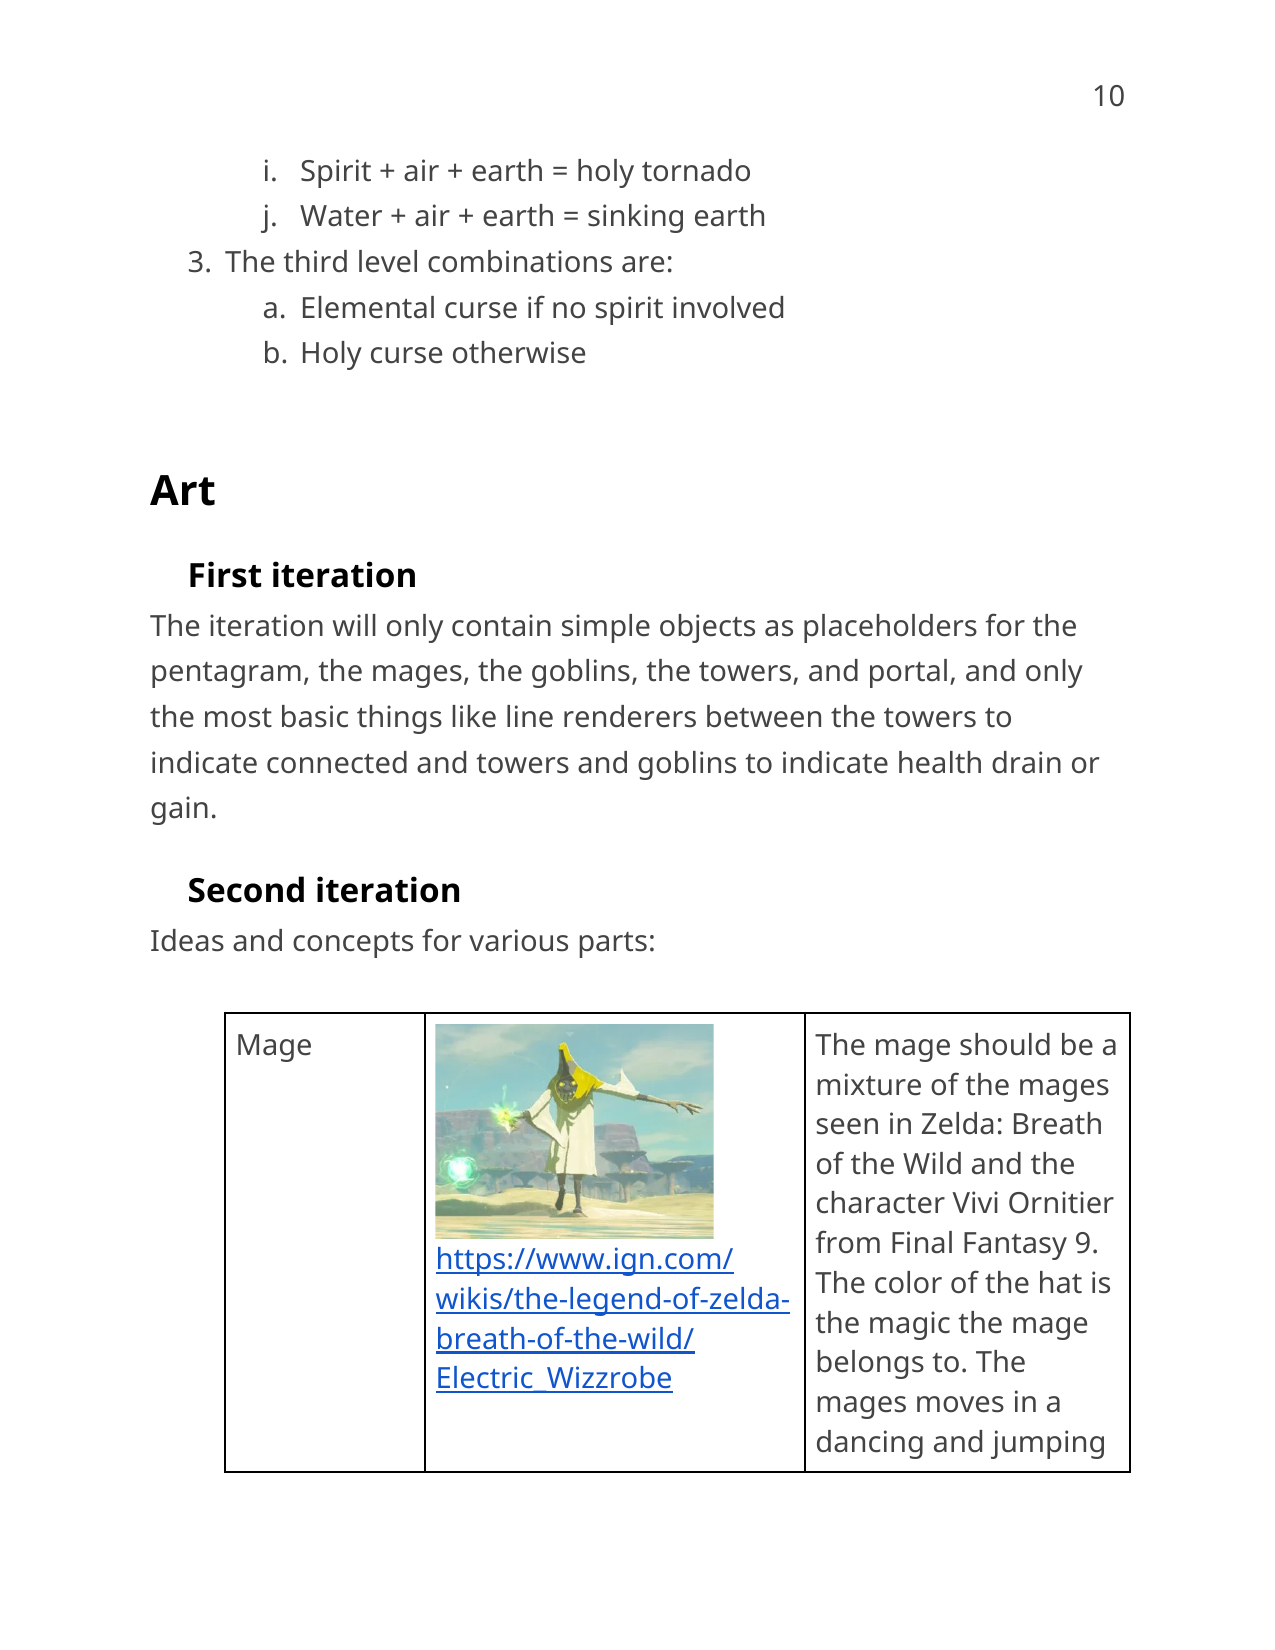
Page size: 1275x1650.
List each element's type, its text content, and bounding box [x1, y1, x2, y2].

list Elemental curse if no spirit involved [262, 287, 1125, 327]
picture [435, 1024, 714, 1239]
list Spirit + air + earth = holy tornado [262, 150, 1125, 190]
table_header The mage should be a mixture of the mages seen in Zelda: Breath of the Wild and the character Vivi Ornitier from Final Fantasy 9. The color of the hat is the magic the mage belongs to. The mages moves in a dancing and jumping [806, 1014, 1129, 1471]
table_header https://www.ign.com/wikis/the-legend-of-zelda-breath-of-the-wild/Electric_Wizzrobe [426, 1014, 804, 1471]
table_header Mage [226, 1014, 424, 1471]
text Ideas and concepts for various parts: [150, 920, 1125, 960]
subtitle Second iteration [187, 867, 1125, 912]
list The third level combinations are: [187, 241, 1125, 281]
text The iteration will only contain simple objects as placeholders for the pentagram, the mages, the goblins, the towers, and portal, and only the most basic things like line renderers between the towers to indicate connected and towers and goblins to indicate health drain or gain. [150, 605, 1125, 827]
list Water + air + earth = sinking earth [262, 196, 1125, 235]
subtitle Art [150, 461, 1125, 518]
subtitle First iteration [187, 551, 1125, 597]
list Holy curse otherwise [262, 332, 1125, 372]
